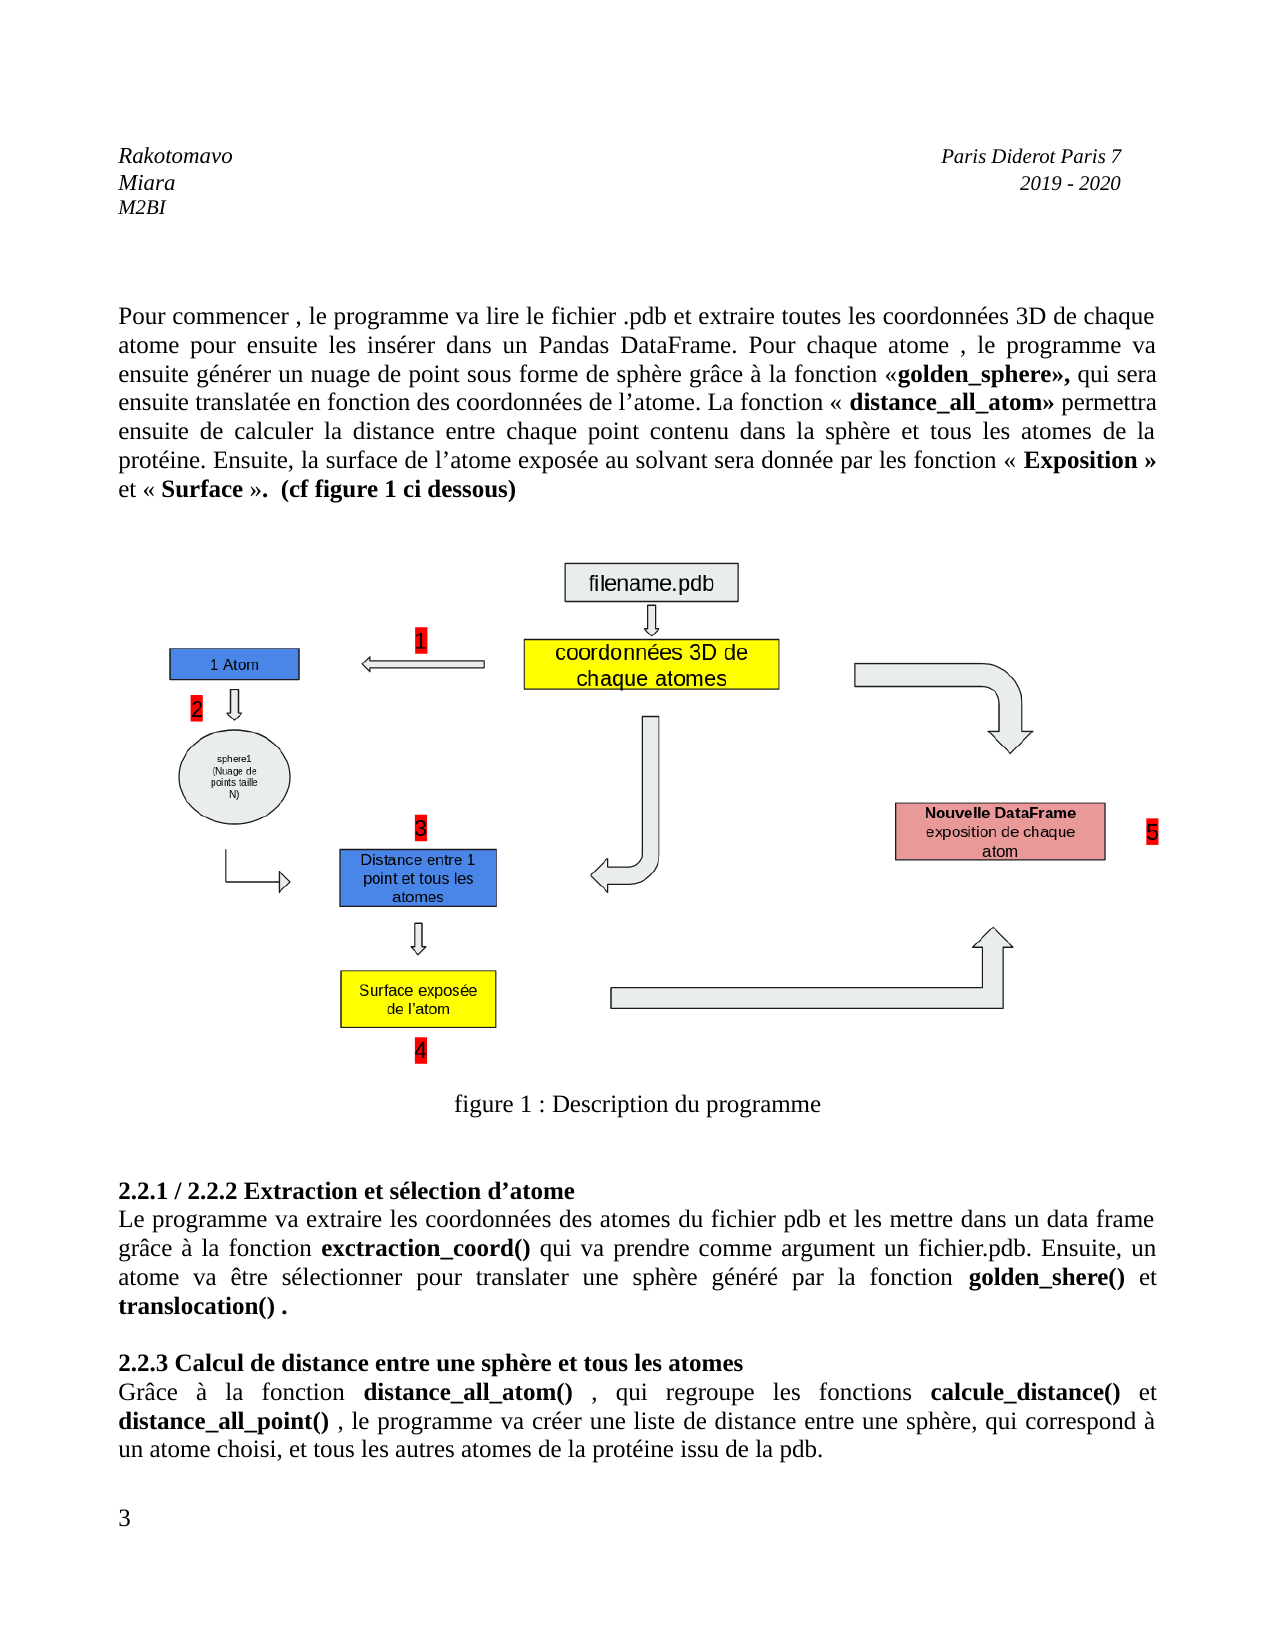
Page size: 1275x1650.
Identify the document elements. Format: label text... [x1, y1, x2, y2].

text 2.2.3 Calcul de distance entre une sphère et tous les atomes [118, 1348, 1157, 1377]
text Pour commencer , le programme va lire le fichier .pdb et extraire toutes les coordonnées 3D de chaque atome pour ensuite les insérer dans un Pandas DataFrame. Pour chaque atome , le programme va ensuite générer un nuage de point sous forme de sphère grâce à la fonction «golden_sphere», qui sera ensuite translatée en fonction des coordonnées de l’atome. La fonction « distance_all_atom» permettra ensuite de calculer la distance entre chaque point contenu dans la sphère et tous les atomes de la protéine. Ensuite, la surface de l’atome exposée au solvant sera donnée par les fonction « Exposition » et « Surface ». (cf figure 1 ci dessous) [118, 301, 1157, 502]
text Grâce à la fonction distance_all_atom() , qui regroupe les fonctions calcule_distance() et distance_all_point() , le programme va créer une liste de distance entre une sphère, qui correspond à un atome choisi, et tous les autres atomes de la protéine issu de la pdb. [118, 1377, 1157, 1463]
picture [125, 547, 1165, 1090]
text Le programme va extraire les coordonnées des atomes du fichier pdb et les mettre dans un data frame grâce à la fonction exctraction_coord() qui va prendre comme argument un fichier.pdb. Ensuite, un atome va être sélectionner pour translater une sphère généré par la fonction golden_shere() et translocation() . [118, 1204, 1157, 1319]
text 2.2.1 / 2.2.2 Extraction et sélection d’atome [118, 1176, 1157, 1204]
text figure 1 : Description du programme [118, 531, 1157, 1118]
